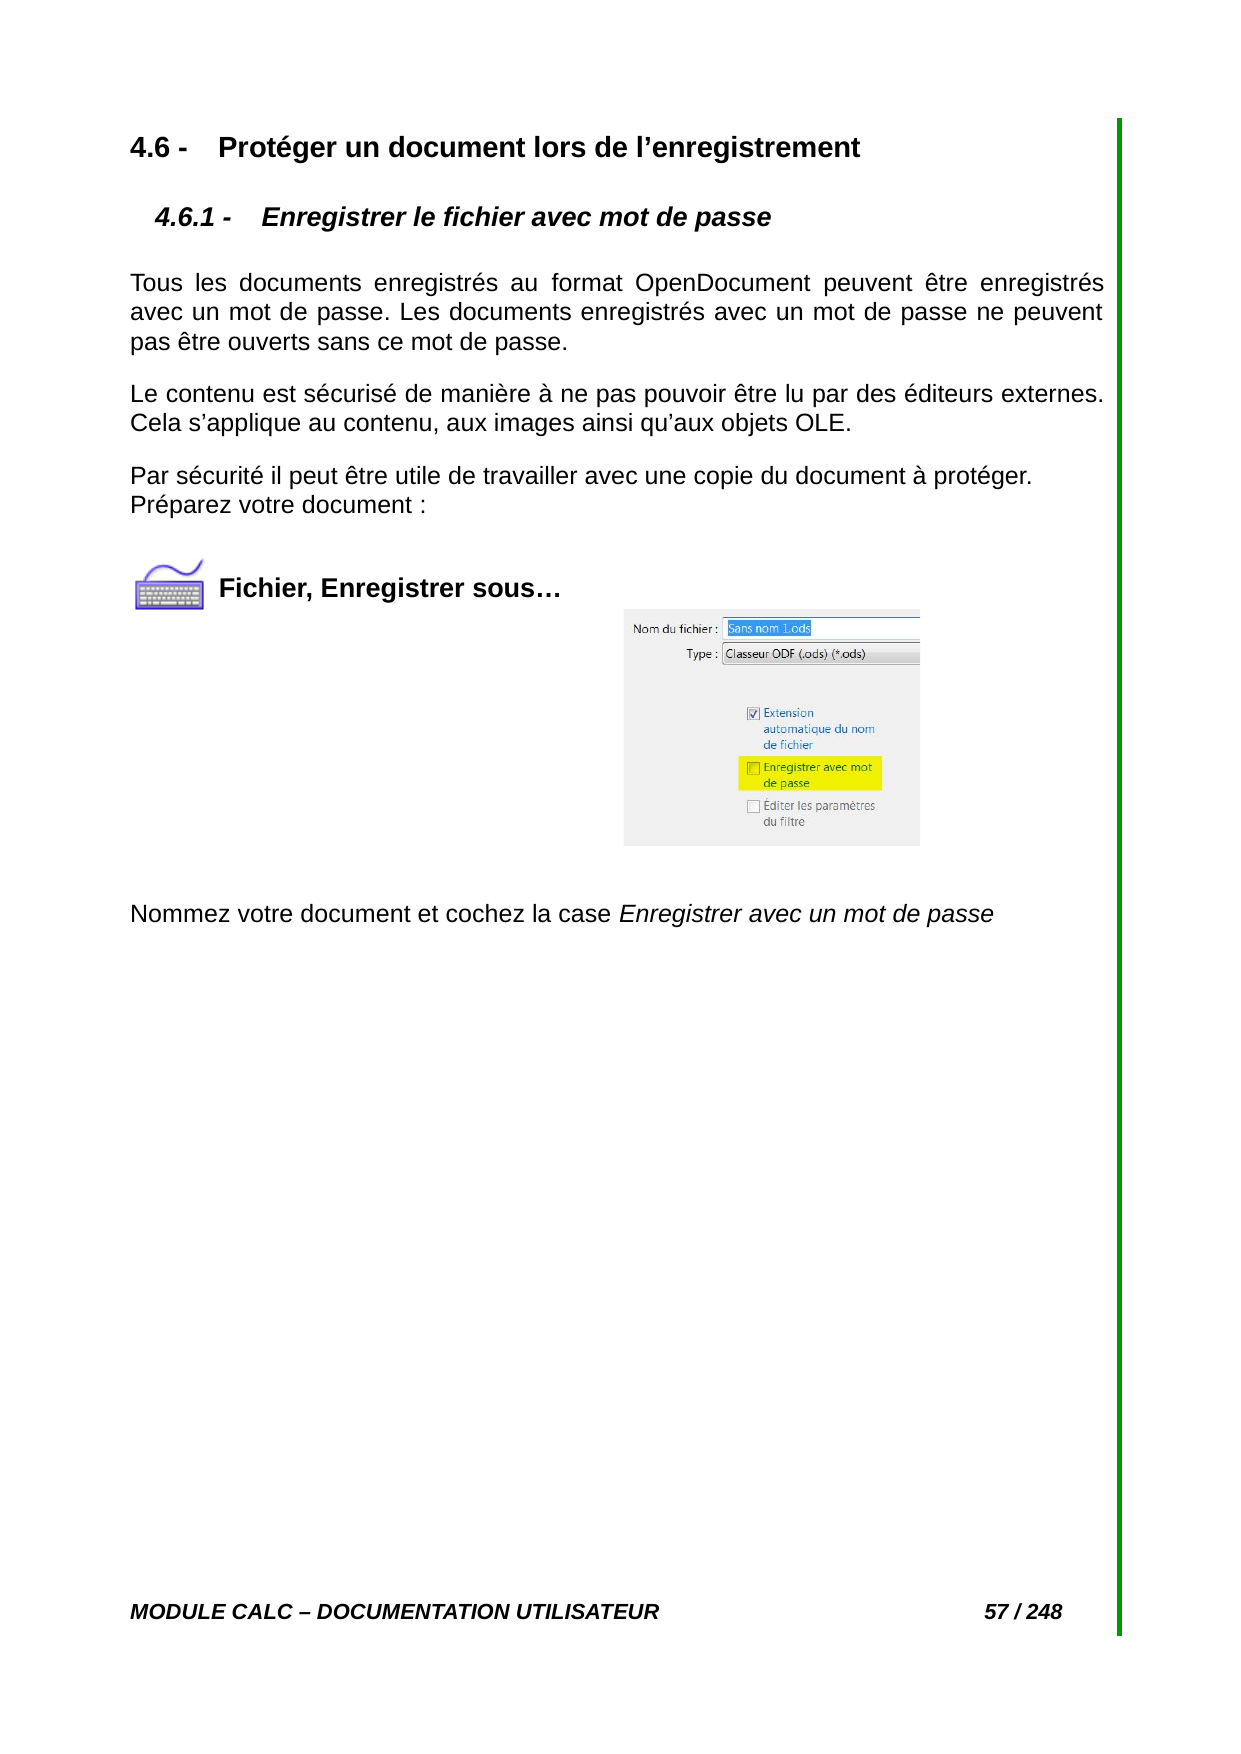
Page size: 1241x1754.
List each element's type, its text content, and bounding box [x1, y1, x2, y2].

text Par sécurité il peut être utile de travailler avec une copie du document à protéger. Préparez votre document : [130, 461, 1105, 519]
subtitle Enregistrer le fichier avec mot de passe [155, 201, 1105, 232]
subtitle Protéger un document lors de l’enregistrement [130, 130, 1105, 163]
picture [131, 548, 207, 624]
text Tous les documents enregistrés au format OpenDocument peuvent être enregistrés avec un mot de passe. Les documents enregistrés avec un mot de passe ne peuvent pas être ouverts sans ce mot de passe. [130, 268, 1105, 355]
text Fichier, Enregistrer sous… [207, 572, 1105, 603]
text Nommez votre document et cochez la case Enregistrer avec un mot de passe [130, 898, 1105, 927]
picture [623, 609, 921, 846]
text Le contenu est sécurisé de manière à ne pas pouvoir être lu par des éditeurs externes. Cela s’applique au contenu, aux images ainsi qu’aux objets OLE. [130, 379, 1105, 437]
